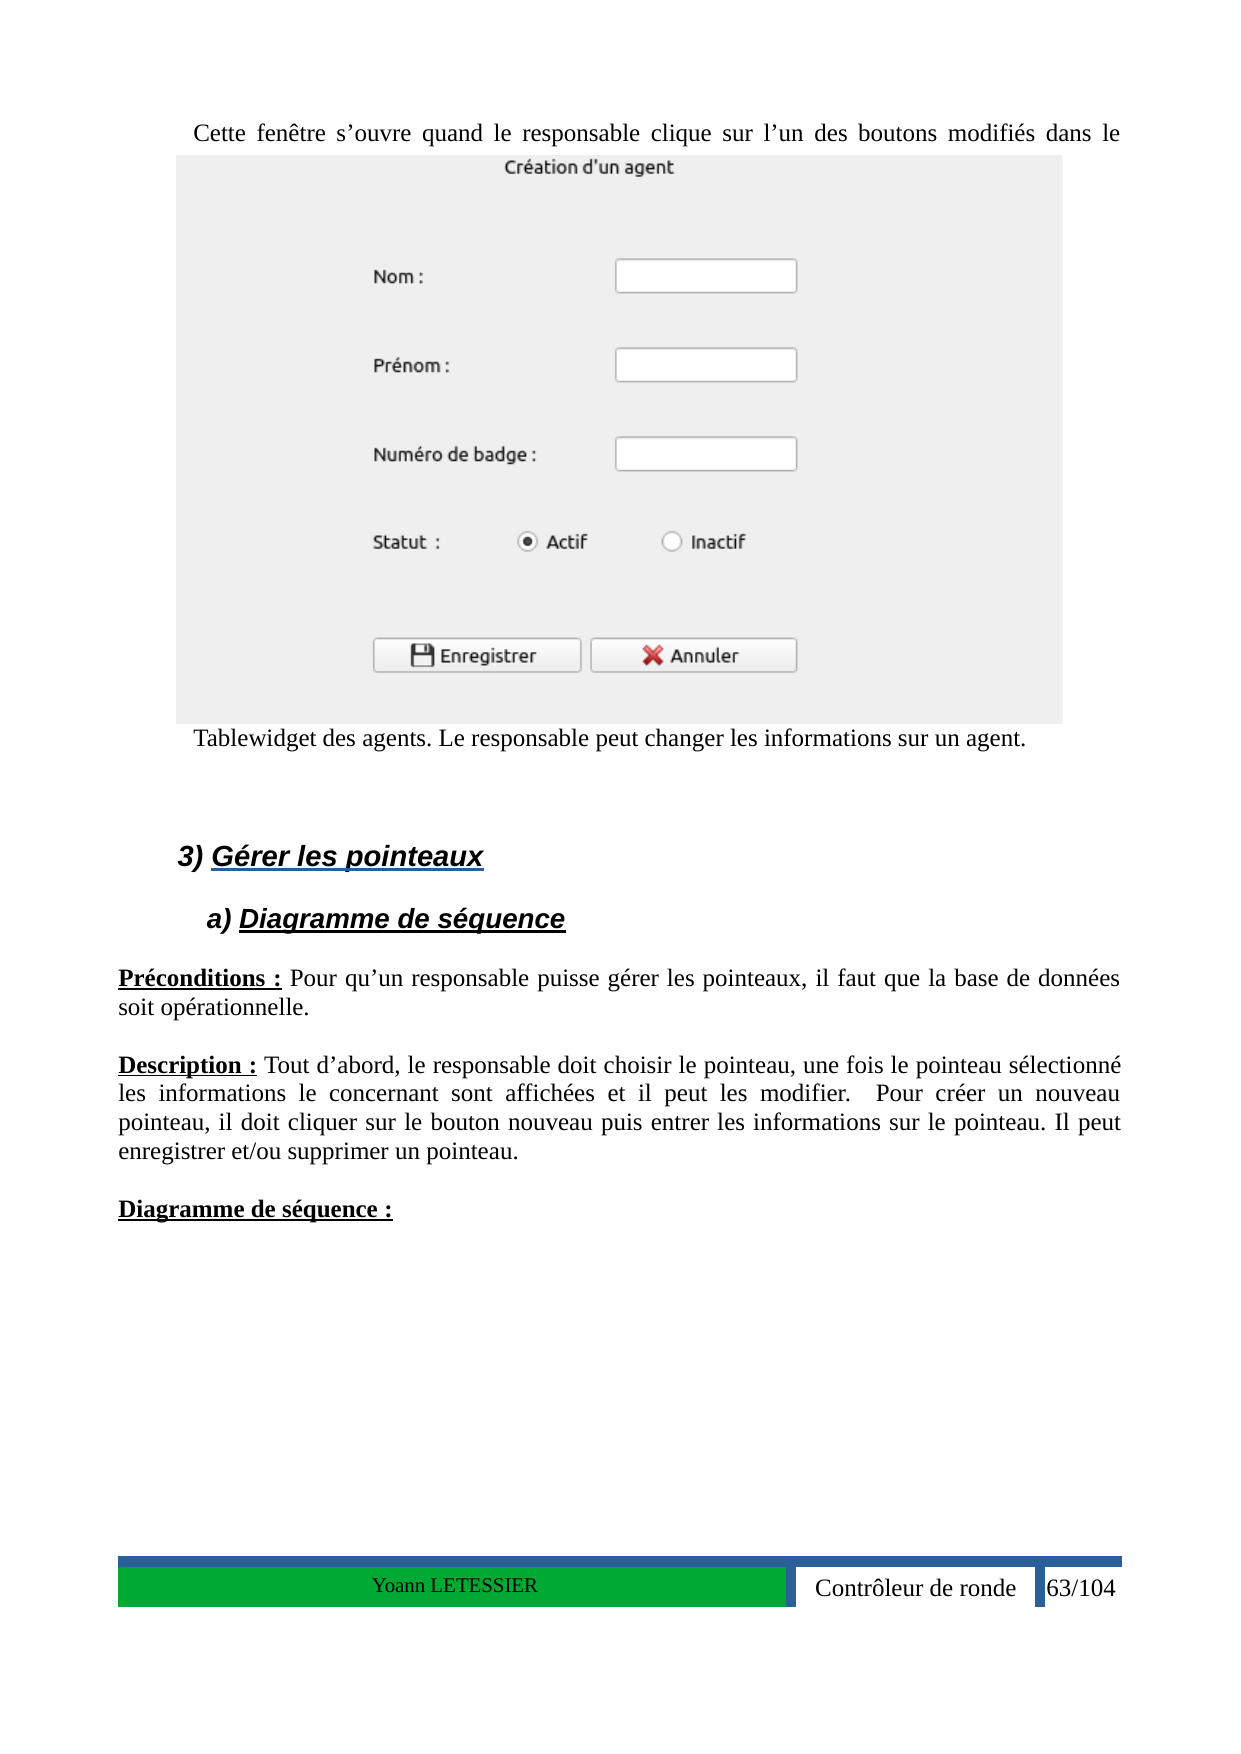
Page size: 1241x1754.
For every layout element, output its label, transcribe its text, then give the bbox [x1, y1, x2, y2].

picture [175, 155, 1063, 724]
text Description : Tout d’abord, le responsable doit choisir le pointeau, une fois le pointeau sélectionné les informations le concernant sont affichées et il peut les modifier. Pour créer un nouveau pointeau, il doit cliquer sur le bouton nouveau puis entrer les informations sur le pointeau. Il peut enregistrer et/ou supprimer un pointeau. [118, 1050, 1122, 1165]
text Préconditions : Pour qu’un responsable puisse gérer les pointeaux, il faut que la base de données soit opérationnelle. [118, 963, 1122, 1021]
subtitle Diagramme de séquence [118, 902, 1122, 934]
subtitle Gérer les pointeaux [118, 839, 1122, 873]
list Cette fenêtre s’ouvre quand le responsable clique sur l’un des boutons modifiés dans le Tablewidget des agents. Le responsable peut changer les informations sur un agent. [156, 118, 1122, 752]
text Diagramme de séquence : [118, 1194, 1122, 1223]
